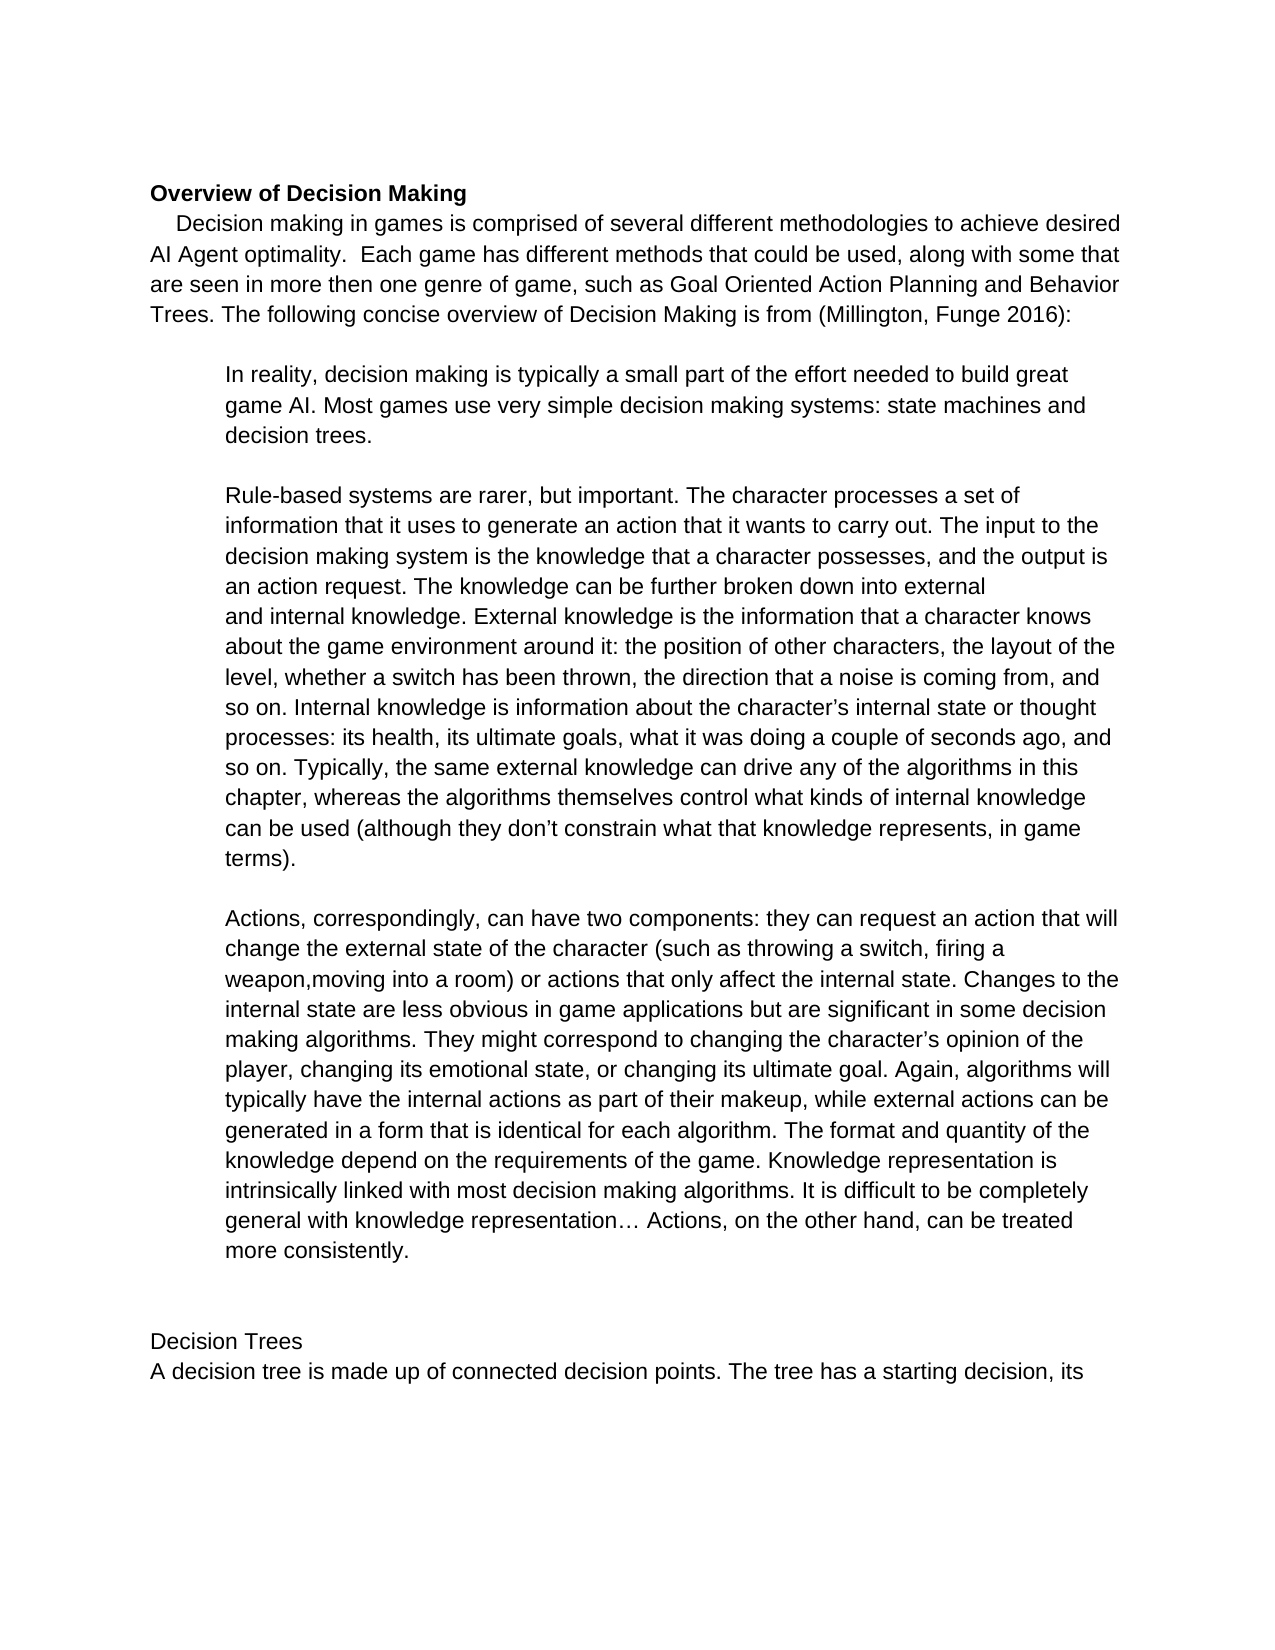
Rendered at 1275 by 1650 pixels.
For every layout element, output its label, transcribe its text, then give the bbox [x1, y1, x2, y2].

text Decision Trees A decision tree is made up of connected decision points. The tree has a starting decision, its [150, 1328, 1125, 1385]
text Actions, correspondingly, can have two components: they can request an action that will change the external state of the character (such as throwing a switch, firing a weapon,moving into a room) or actions that only affect the internal state. Changes to the internal state are less obvious in game applications but are significant in some decision making algorithms. They might correspond to changing the character’s opinion of the player, changing its emotional state, or changing its ultimate goal. Again, algorithms will typically have the internal actions as part of their makeup, while external actions can be generated in a form that is identical for each algorithm. The format and quantity of the knowledge depend on the requirements of the game. Knowledge representation is intrinsically linked with most decision making algorithms. It is difficult to be completely general with knowledge representation… Actions, on the other hand, can be treated more consistently. [225, 905, 1125, 1294]
text Overview of Decision Making Decision making in games is comprised of several different methodologies to achieve desired AI Agent optimality. Each game has different methods that could be used, along with some that are seen in more then one genre of game, such as Goal Oriented Action Planning and Behavior Trees. The following concise overview of Decision Making is from (Millington, Funge 2016): [150, 180, 1125, 327]
text Rule-based systems are rarer, but important. The character processes a set of information that it uses to generate an action that it wants to carry out. The input to the decision making system is the knowledge that a character possesses, and the output is an action request. The knowledge can be further broken down into external and internal knowledge. External knowledge is the information that a character knows about the game environment around it: the position of other characters, the layout of the level, whether a switch has been thrown, the direction that a noise is coming from, and so on. Internal knowledge is information about the character’s internal state or thought processes: its health, its ultimate goals, what it was doing a couple of seconds ago, and so on. Typically, the same external knowledge can drive any of the algorithms in this chapter, whereas the algorithms themselves control what kinds of internal knowledge can be used (although they don’t constrain what that knowledge represents, in game terms). [225, 482, 1125, 901]
text In reality, decision making is typically a small part of the effort needed to build great game AI. Most games use very simple decision making systems: state machines and decision trees. [225, 361, 1125, 478]
